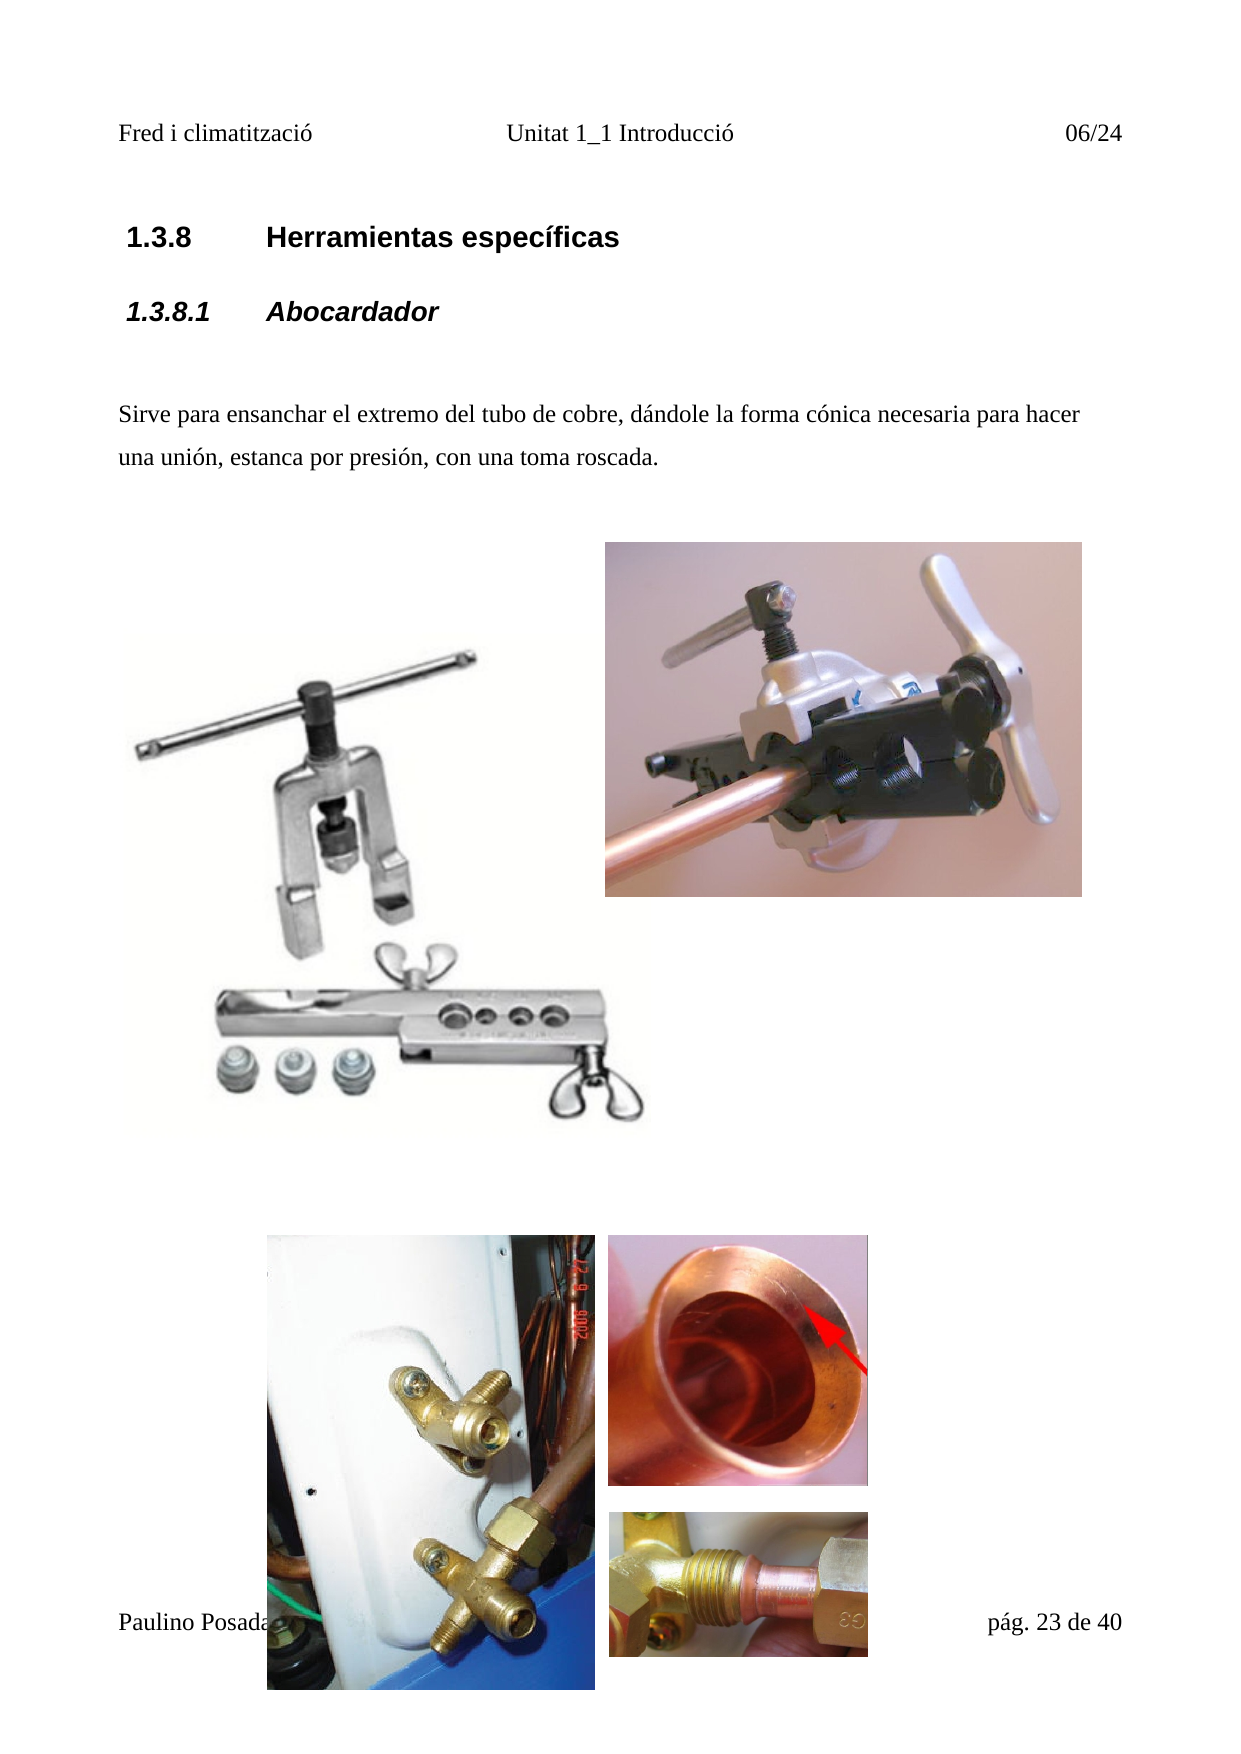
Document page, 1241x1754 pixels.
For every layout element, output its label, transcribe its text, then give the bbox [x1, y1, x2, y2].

subtitle Abocardador [118, 295, 1122, 327]
picture [118, 542, 1082, 1138]
picture [267, 1235, 595, 1690]
picture [608, 1235, 868, 1486]
text Sirve para ensanchar el extremo del tubo de cobre, dándole la forma cónica necesaria para hacer una unión, estanca por presión, con una toma roscada. [118, 399, 1122, 471]
subtitle Herramientas específicas [118, 220, 1122, 253]
picture [609, 1512, 868, 1657]
